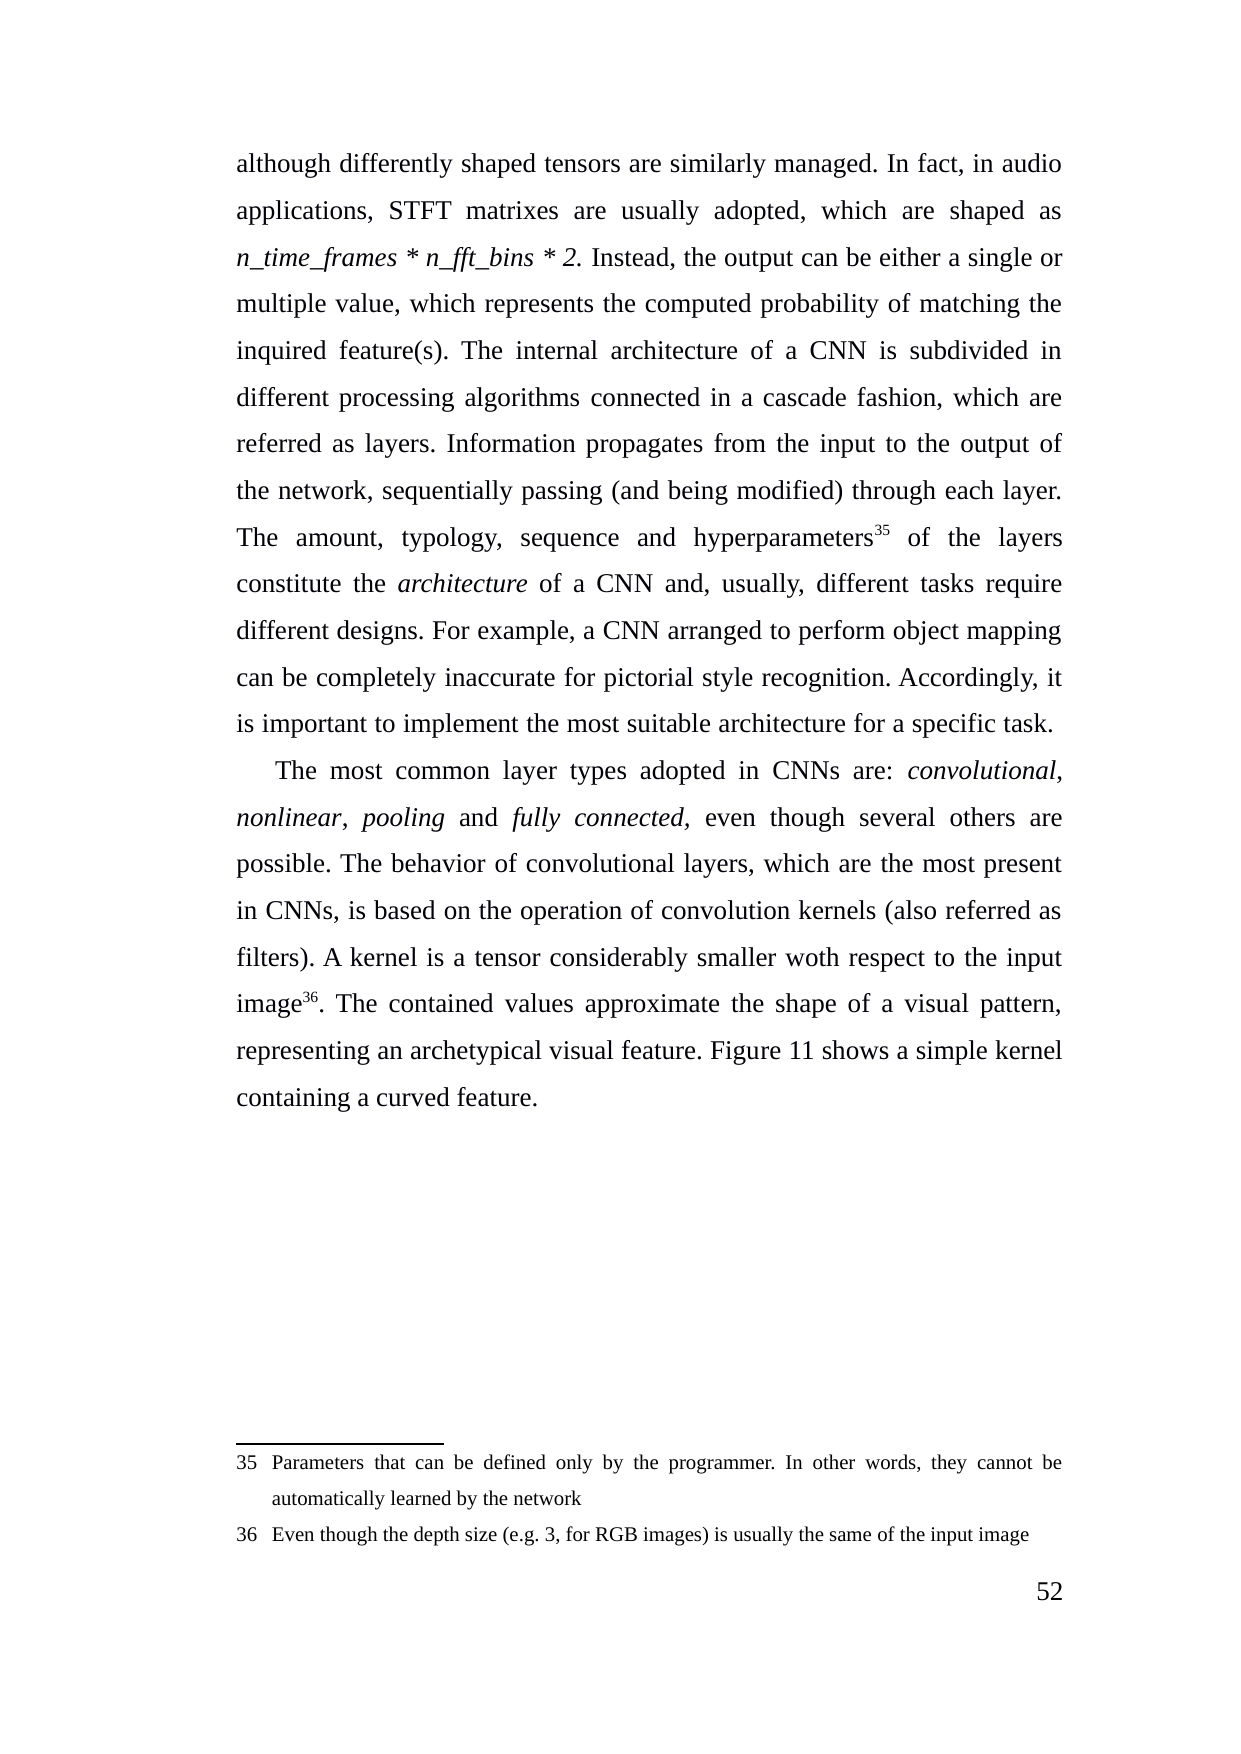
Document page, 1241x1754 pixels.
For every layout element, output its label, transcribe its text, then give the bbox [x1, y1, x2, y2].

text Parameters that can be defined only by the programmer. In other words, they cannot be automatically learned by the network [236, 1449, 1063, 1510]
text although differently shaped tensors are similarly managed. In fact, in audio applications, STFT matrixes are usually adopted, which are shaped as n_time_frames * n_fft_bins * 2. Instead, the output can be either a single or multiple value, which represents the computed probability of matching the inquired feature(s). The internal architecture of a CNN is subdivided in different processing algorithms connected in a cascade fashion, which are referred as layers. Information propagates from the input to the output of the network, sequentially passing (and being modified) through each layer. The amount, typology, sequence and hyperparameters of the layers constitute the architecture of a CNN and, usually, different tasks require different designs. For example, a CNN arranged to perform object mapping can be completely inaccurate for pictorial style recognition. Accordingly, it is important to implement the most suitable architecture for a specific task. The most common layer types adopted in CNNs are: convolutional, nonlinear, pooling and fully connected, even though several others are possible. The behavior of convolutional layers, which are the most present in CNNs, is based on the operation of convolution kernels (also referred as filters). A kernel is a tensor considerably smaller woth respect to the input image. The contained values approximate the shape of a visual pattern, representing an archetypical visual feature. Figure 11 shows a simple kernel containing a curved feature. [236, 148, 1063, 1112]
text Even though the depth size (e.g. 3, for RGB images) is usually the same of the input image [236, 1522, 1063, 1546]
